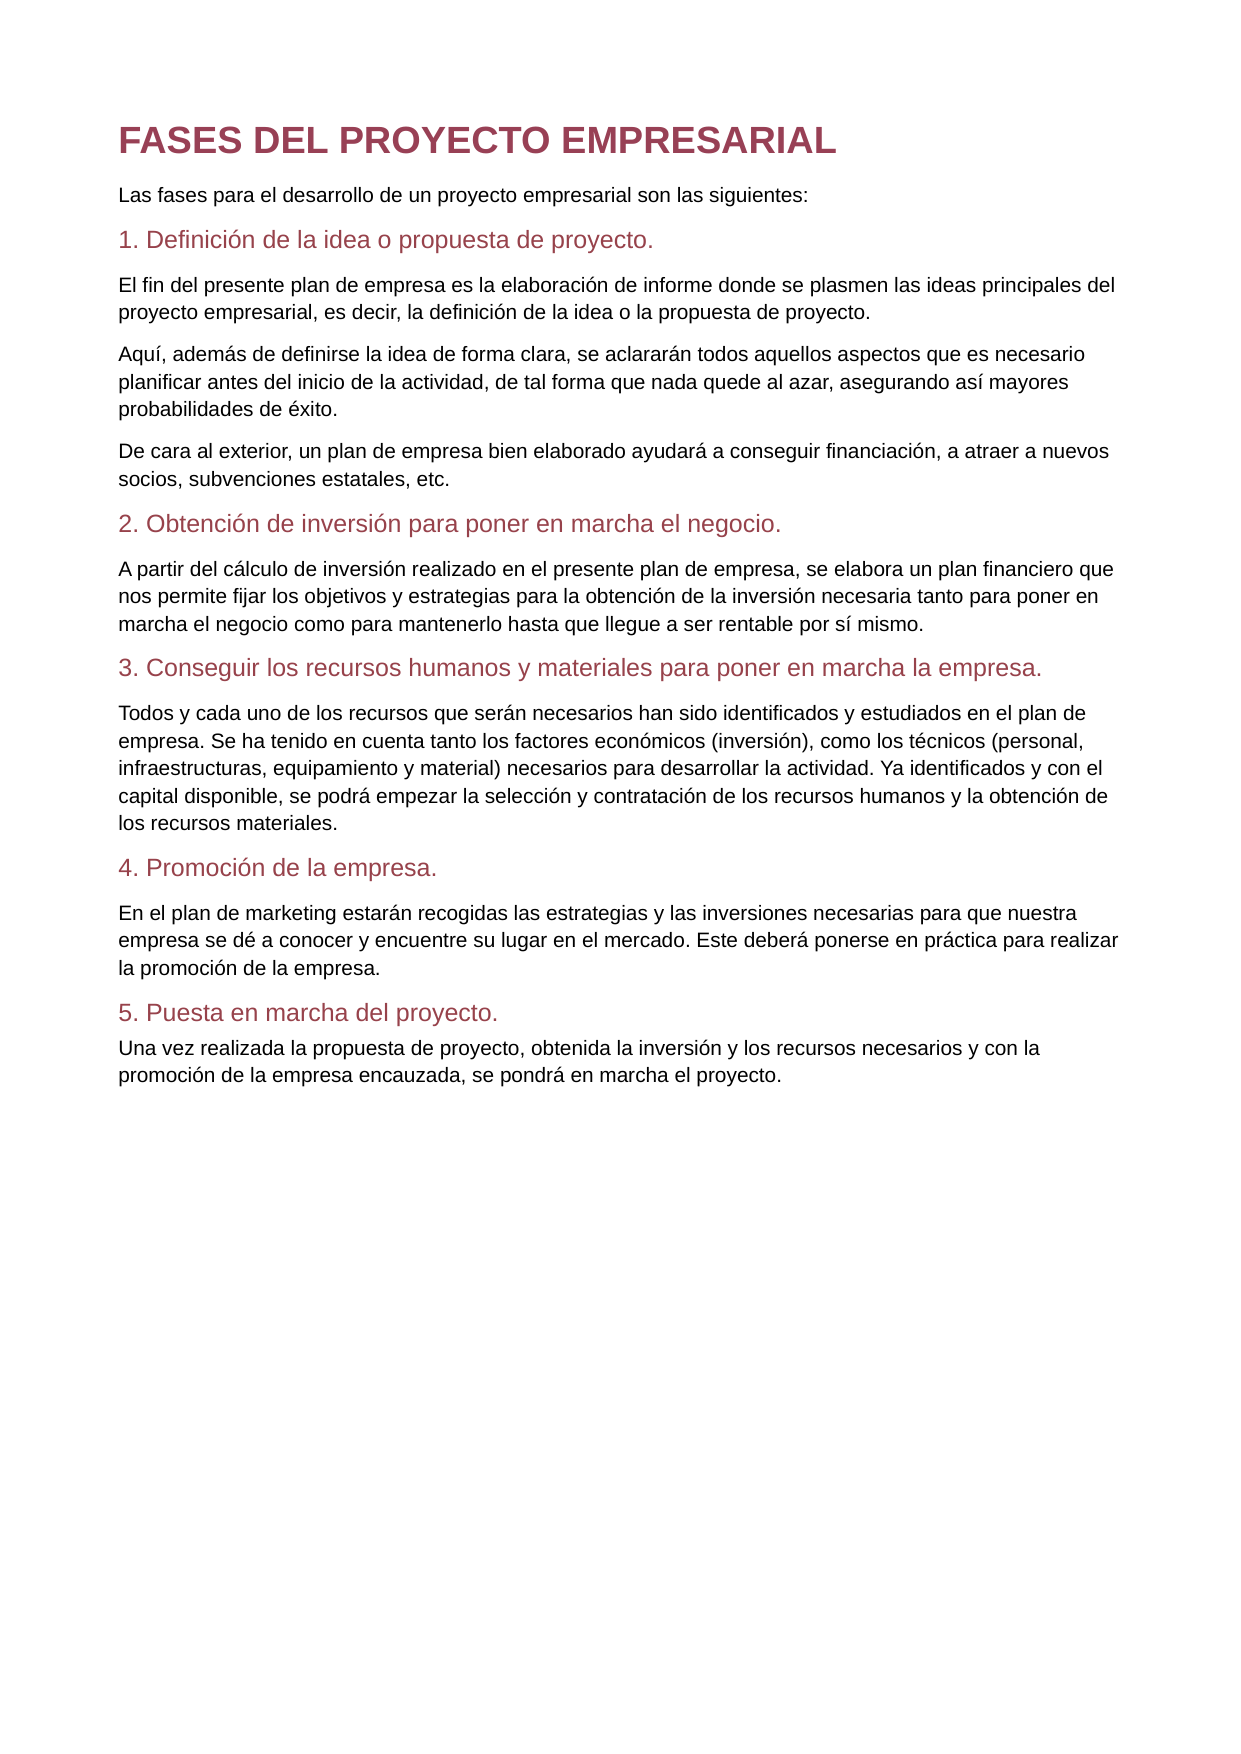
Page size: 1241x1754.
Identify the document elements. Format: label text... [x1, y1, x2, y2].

text Aquí, además de definirse la idea de forma clara, se aclararán todos aquellos aspectos que es necesario planificar antes del inicio de la actividad, de tal forma que nada quede al azar, asegurando así mayores probabilidades de éxito. [118, 342, 1122, 421]
text De cara al exterior, un plan de empresa bien elaborado ayudará a conseguir financiación, a atraer a nuevos socios, subvenciones estatales, etc. [118, 439, 1122, 491]
text A partir del cálculo de inversión realizado en el presente plan de empresa, se elabora un plan financiero que nos permite fijar los objetivos y estrategias para la obtención de la inversión necesaria tanto para poner en marcha el negocio como para mantenerlo hasta que llegue a ser rentable por sí mismo. [118, 556, 1122, 635]
text 3. Conseguir los recursos humanos y materiales para poner en marcha la empresa. [118, 653, 1122, 682]
text El fin del presente plan de empresa es la elaboración de informe donde se plasmen las ideas principales del proyecto empresarial, es decir, la definición de la idea o la propuesta de proyecto. [118, 272, 1122, 324]
text Las fases para el desarrollo de un proyecto empresarial son las siguientes: [118, 183, 1122, 207]
text 2. Obtención de inversión para poner en marcha el negocio. [118, 509, 1122, 537]
list 5. Puesta en marcha del proyecto. [118, 998, 1122, 1027]
text En el plan de marketing estarán recogidas las estrategias y las inversiones necesarias para que nuestra empresa se dé a conocer y encuentre su lugar en el mercado. Este deberá ponerse en práctica para realizar la promoción de la empresa. [118, 901, 1122, 980]
text FASES DEL PROYECTO EMPRESARIAL [118, 118, 1122, 162]
text 1. Definición de la idea o propuesta de proyecto. [118, 225, 1122, 254]
text Todos y cada uno de los recursos que serán necesarios han sido identificados y estudiados en el plan de empresa. Se ha tenido en cuenta tanto los factores económicos (inversión), como los técnicos (personal, infraestructuras, equipamiento y material) necesarios para desarrollar la actividad. Ya identificados y con el capital disponible, se podrá empezar la selección y contratación de los recursos humanos y la obtención de los recursos materiales. [118, 701, 1122, 835]
list Una vez realizada la propuesta de proyecto, obtenida la inversión y los recursos necesarios y con la promoción de la empresa encauzada, se pondrá en marcha el proyecto. [118, 1036, 1122, 1087]
text 4. Promoción de la empresa. [118, 853, 1122, 882]
